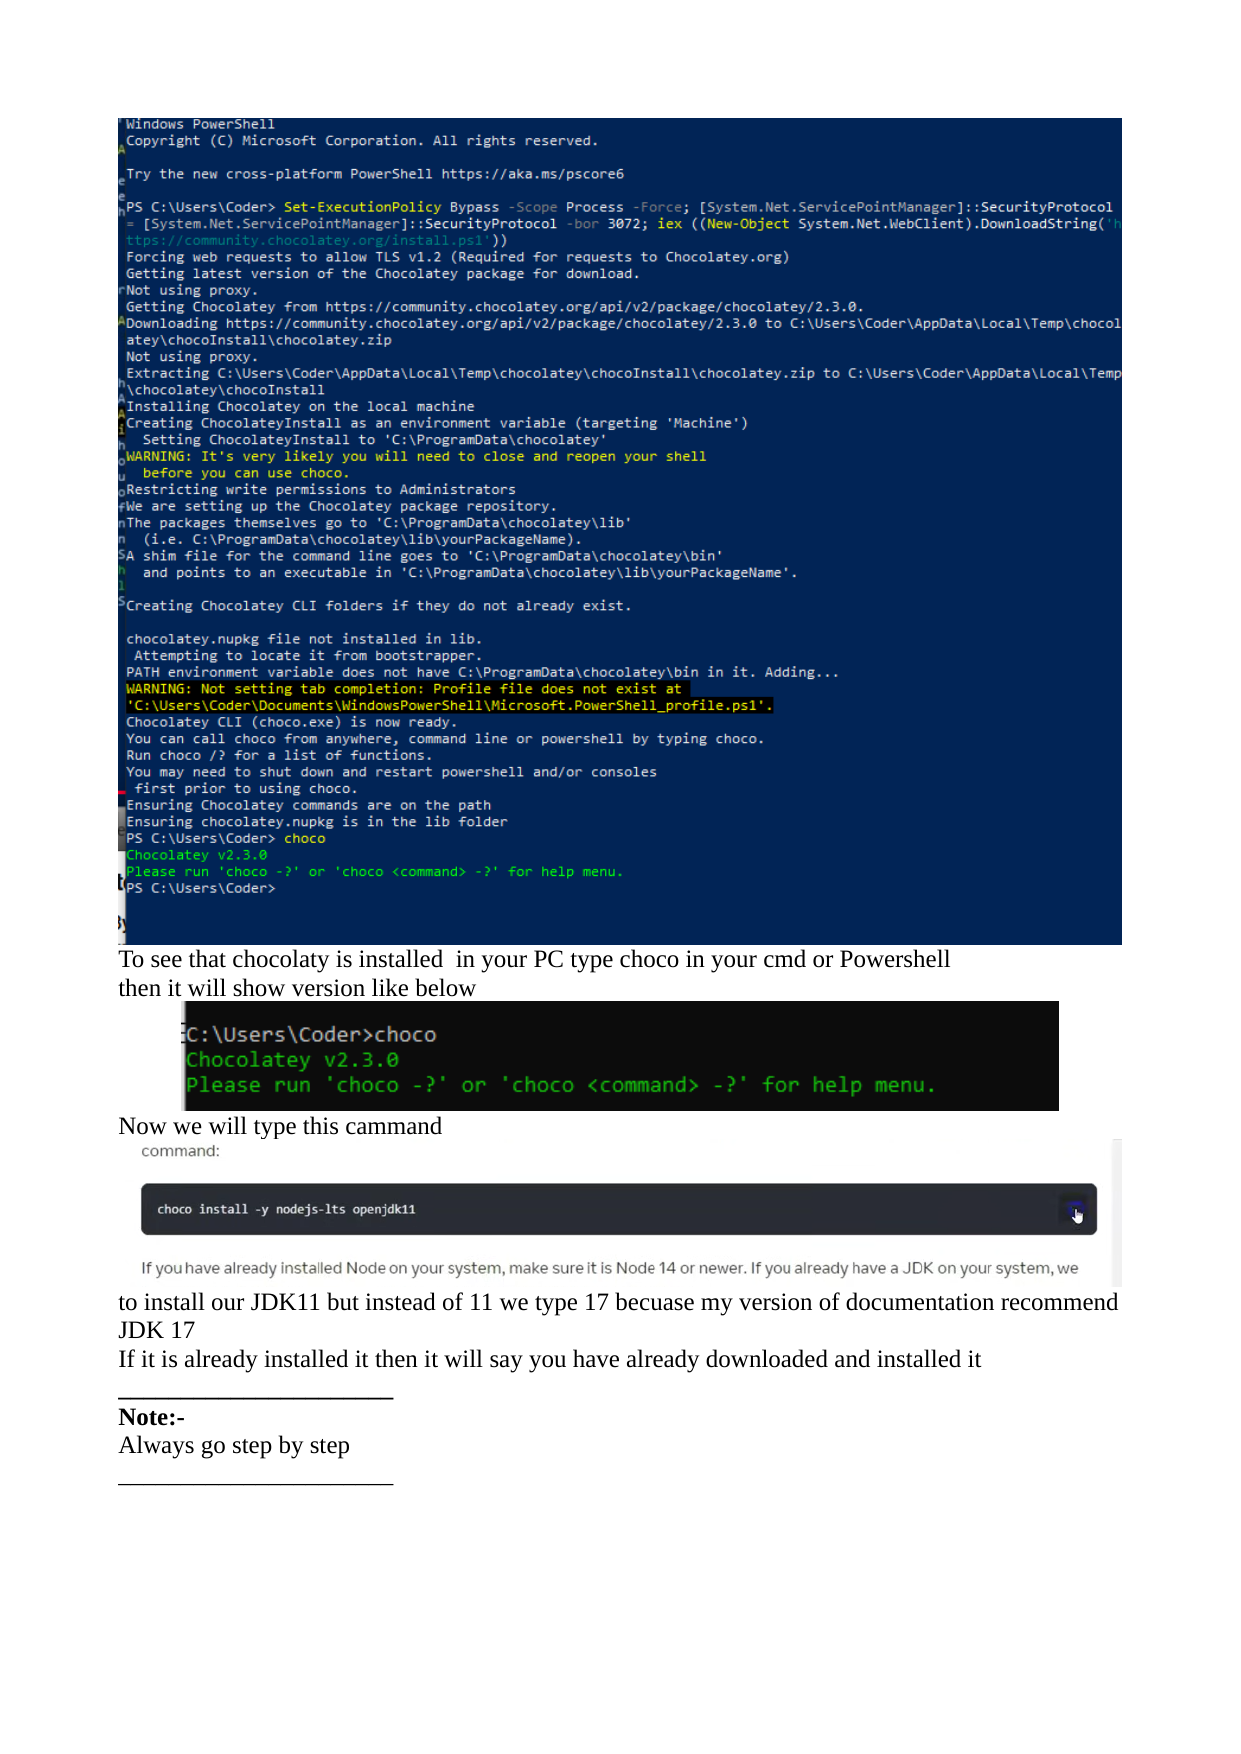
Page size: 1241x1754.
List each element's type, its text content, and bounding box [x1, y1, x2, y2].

picture [118, 118, 1122, 945]
text Note:- [118, 1402, 1122, 1430]
text Always go step by step [118, 1430, 1122, 1459]
picture [118, 1139, 1122, 1287]
text ______________________ [118, 1373, 1122, 1402]
text To see that chocolaty is installed in your PC type choco in your cmd or Powershell [118, 945, 1122, 973]
text If it is already installed it then it will say you have already downloaded and installed it [118, 1344, 1122, 1373]
text to install our JDK11 but instead of 11 we type 17 becuase my version of documentation recommend [118, 1287, 1122, 1315]
text Now we will type this cammand [118, 1002, 1122, 1139]
text then it will show version like below [118, 973, 1122, 1002]
picture [181, 1001, 1059, 1111]
text JDK 17 [118, 1315, 1122, 1344]
text ______________________ [118, 1459, 1122, 1488]
